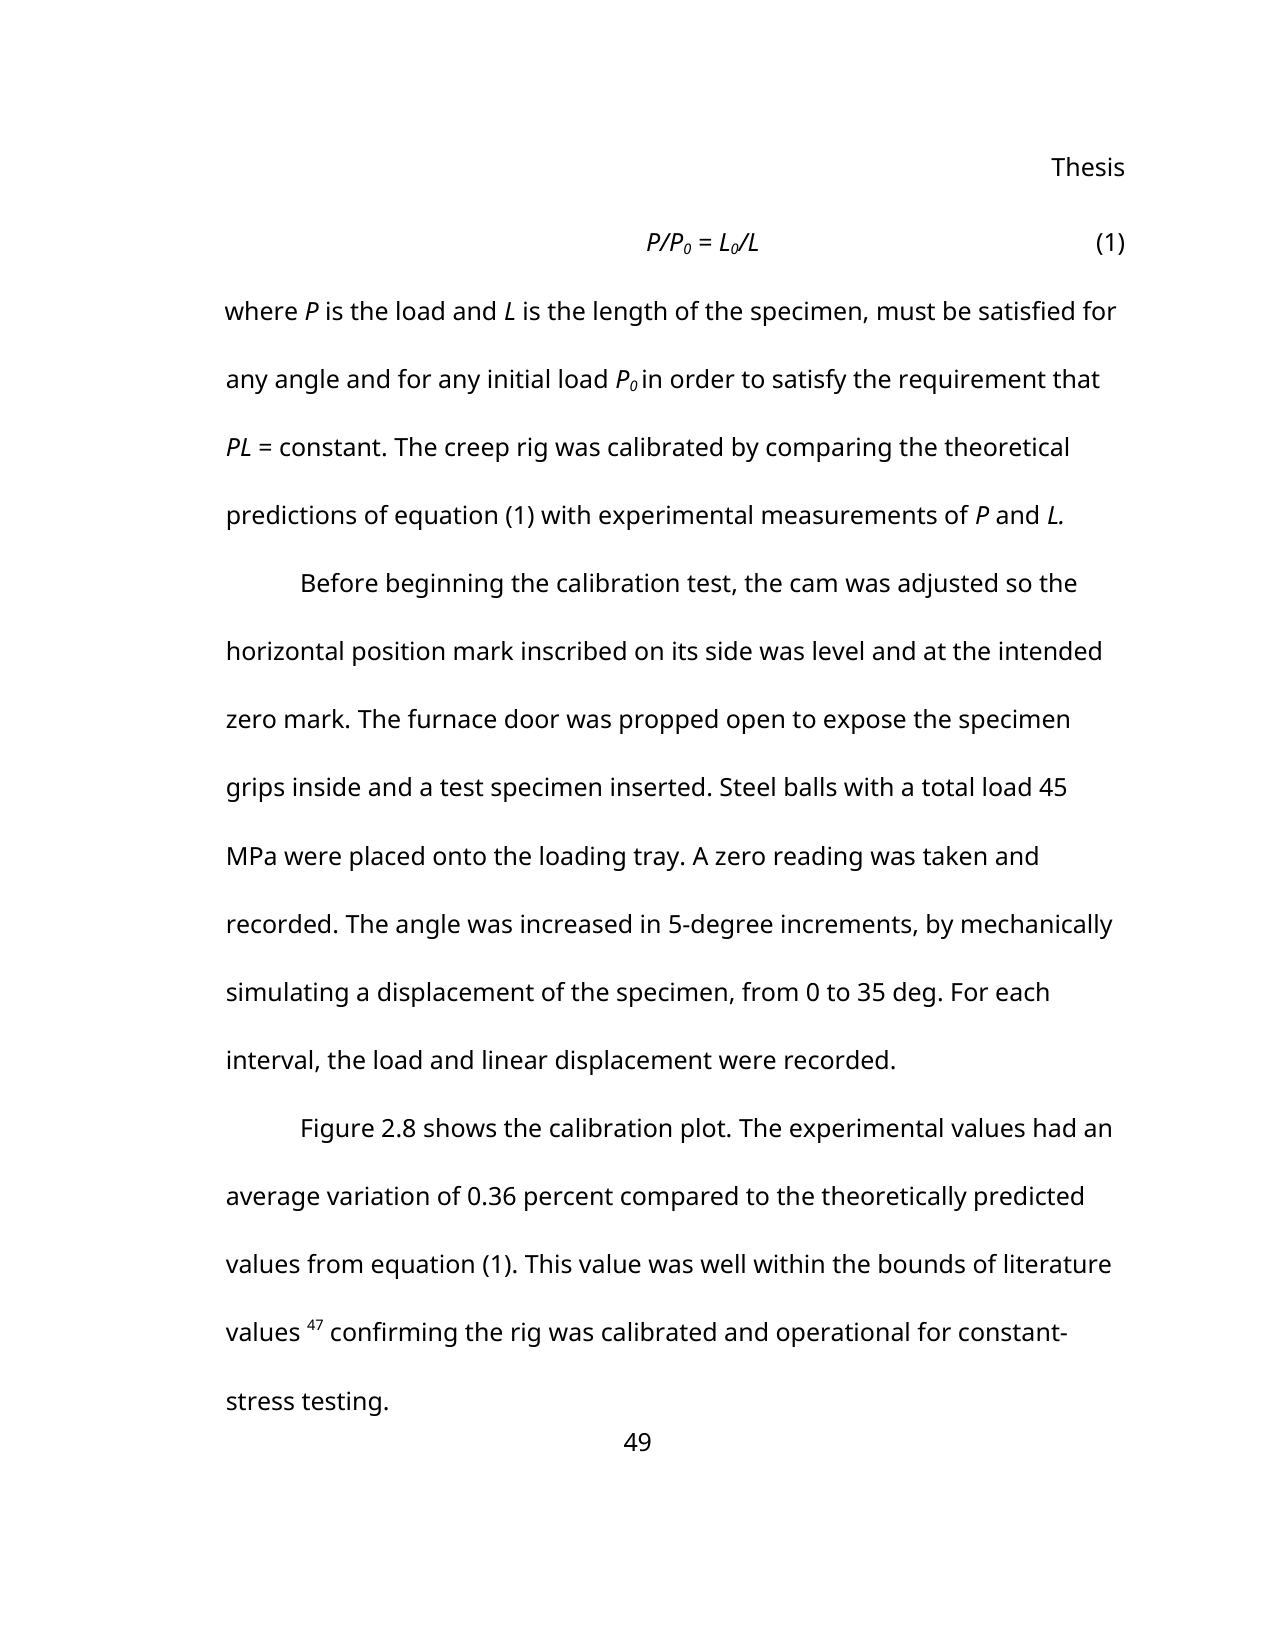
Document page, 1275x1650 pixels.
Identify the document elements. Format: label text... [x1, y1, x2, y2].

text Figure 2.8 shows the calibration plot. The experimental values had an average variation of 0.36 percent compared to the theoretically predicted values from equation (1). This value was well within the bounds of literature values 47 confirming the rig was calibrated and operational for constant-stress testing. [224, 1111, 1125, 1417]
text Before beginning the calibration test, the cam was adjusted so the horizontal position mark inscribed on its side was level and at the intended zero mark. The furnace door was propped open to expose the specimen grips inside and a test specimen inserted. Steel balls with a total load 45 MPa were placed onto the loading tray. A zero reading was taken and recorded. The angle was increased in 5-degree increments, by mechanically simulating a displacement of the specimen, from 0 to 35 deg. For each interval, the load and linear displacement were recorded. [224, 566, 1125, 1077]
text where P is the load and L is the length of the specimen, must be satisfied for any angle and for any initial load P0 in order to satisfy the requirement that PL = constant. The creep rig was calibrated by comparing the theoretical predictions of equation (1) with experimental measurements of P and L. [224, 293, 1125, 532]
text P/P0 = L0/L (1) [224, 225, 1125, 259]
